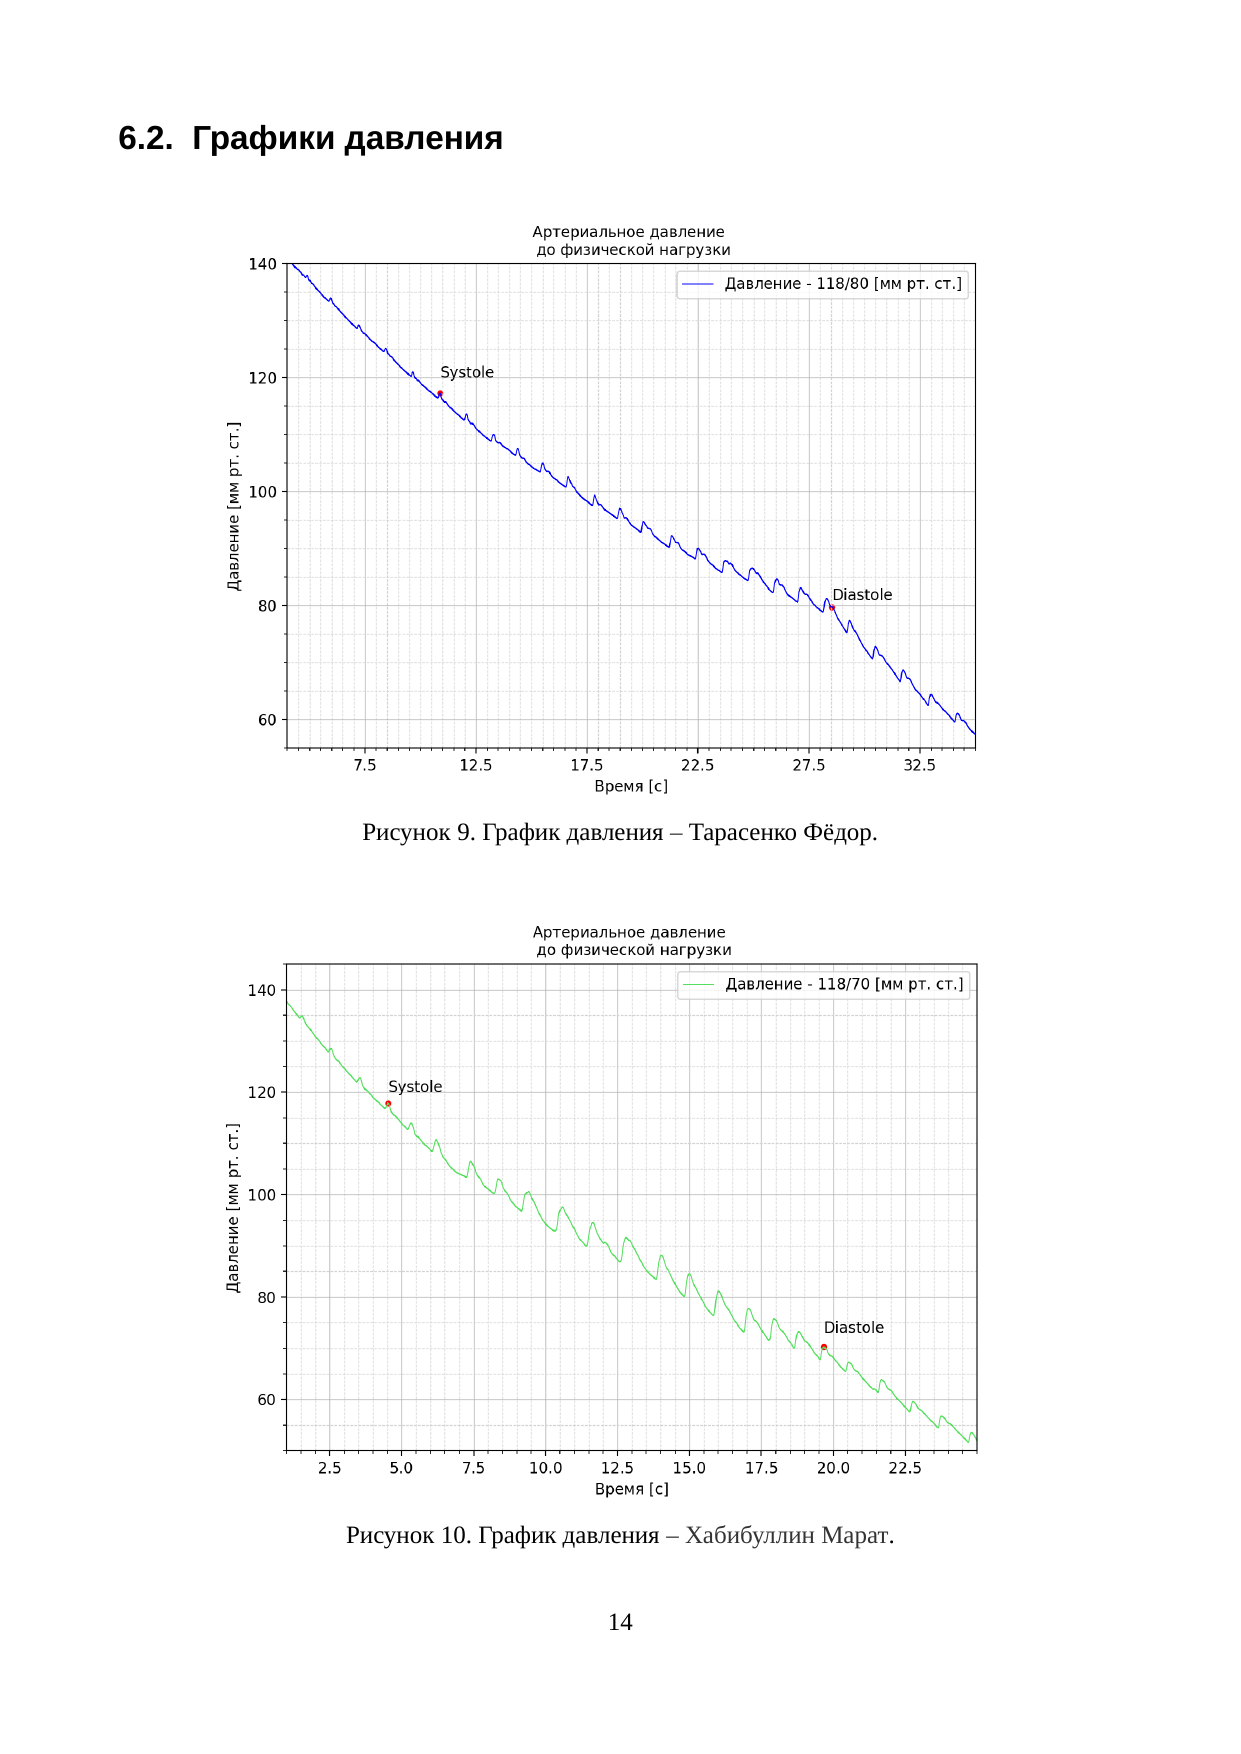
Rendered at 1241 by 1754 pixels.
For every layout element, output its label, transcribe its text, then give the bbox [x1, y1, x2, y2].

picture [175, 888, 1065, 1520]
text Рисунок 10. График давления – Хабибуллин Марат. [118, 1520, 1122, 1548]
text Рисунок 9. График давления – Тарасенко Фёдор. [118, 817, 1122, 846]
picture [176, 188, 1064, 817]
subtitle Графики давления [118, 118, 1122, 157]
